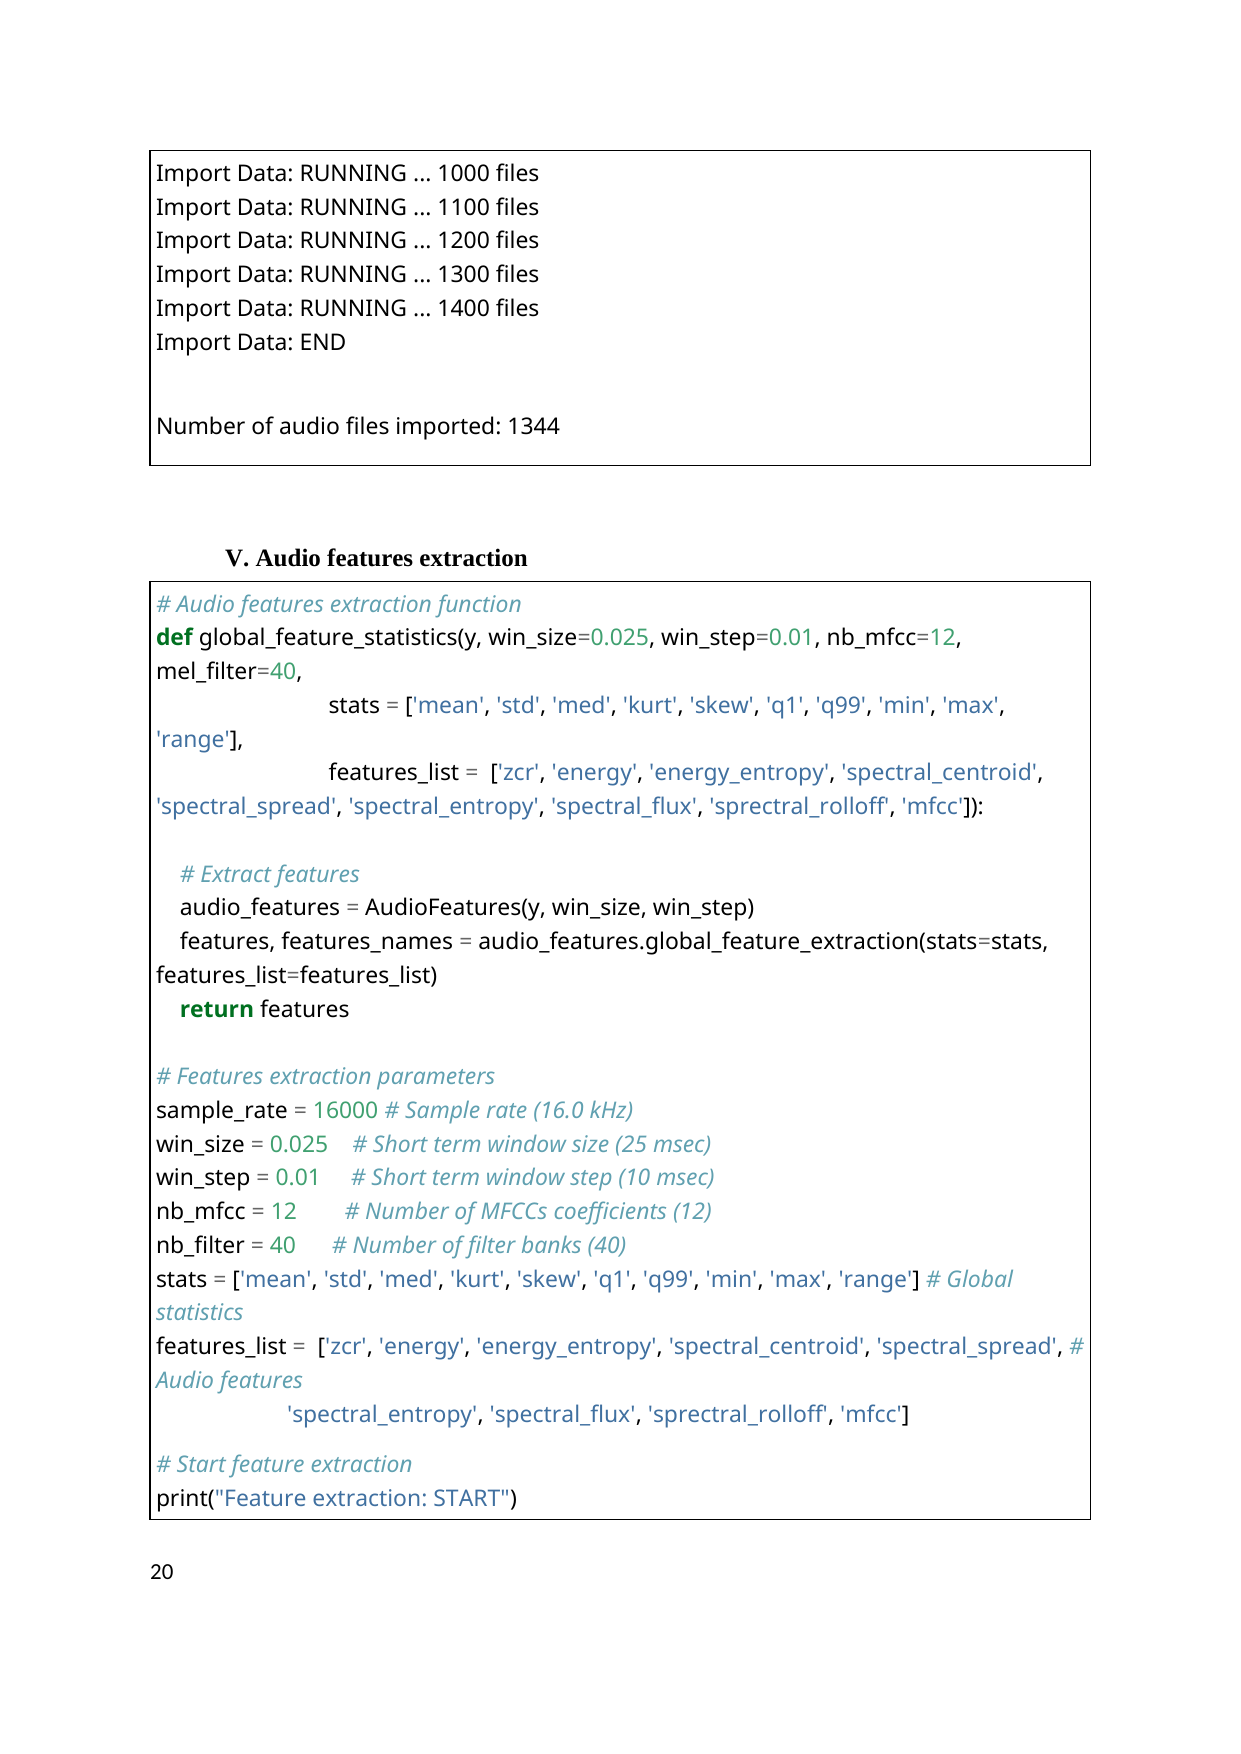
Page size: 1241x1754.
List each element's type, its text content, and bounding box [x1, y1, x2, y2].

table_header Import Data: RUNNING ... 1000 files Import Data: RUNNING ... 1100 files Import Data: RUNNING ... 1200 files Import Data: RUNNING ... 1300 files Import Data: RUNNING ... 1400 files Import Data: END Number of audio files imported: 1344 [151, 151, 1090, 465]
subtitle V. Audio features extraction [150, 543, 1090, 572]
table_header # Audio features extraction function def global_feature_statistics(y, win_size=0.025, win_step=0.01, nb_mfcc=12, mel_filter=40, stats = ['mean', 'std', 'med', 'kurt', 'skew', 'q1', 'q99', 'min', 'max', 'range'], features_list = ['zcr', 'energy', 'energy_entropy', 'spectral_centroid', 'spectral_spread', 'spectral_entropy', 'spectral_flux', 'sprectral_rolloff', 'mfcc']): # Extract features audio_features = AudioFeatures(y, win_size, win_step) features, features_names = audio_features.global_feature_extraction(stats=stats, features_list=features_list) return features # Features extraction parameters sample_rate = 16000 # Sample rate (16.0 kHz) win_size = 0.025 # Short term window size (25 msec) win_step = 0.01 # Short term window step (10 msec) nb_mfcc = 12 # Number of MFCCs coefficients (12) nb_filter = 40 # Number of filter banks (40) stats = ['mean', 'std', 'med', 'kurt', 'skew', 'q1', 'q99', 'min', 'max', 'range'] # Global statistics features_list = ['zcr', 'energy', 'energy_entropy', 'spectral_centroid', 'spectral_spread', # Audio features 'spectral_entropy', 'spectral_flux', 'sprectral_rolloff', 'mfcc'] # Start feature extraction print("Feature extraction: START") [151, 582, 1090, 1519]
